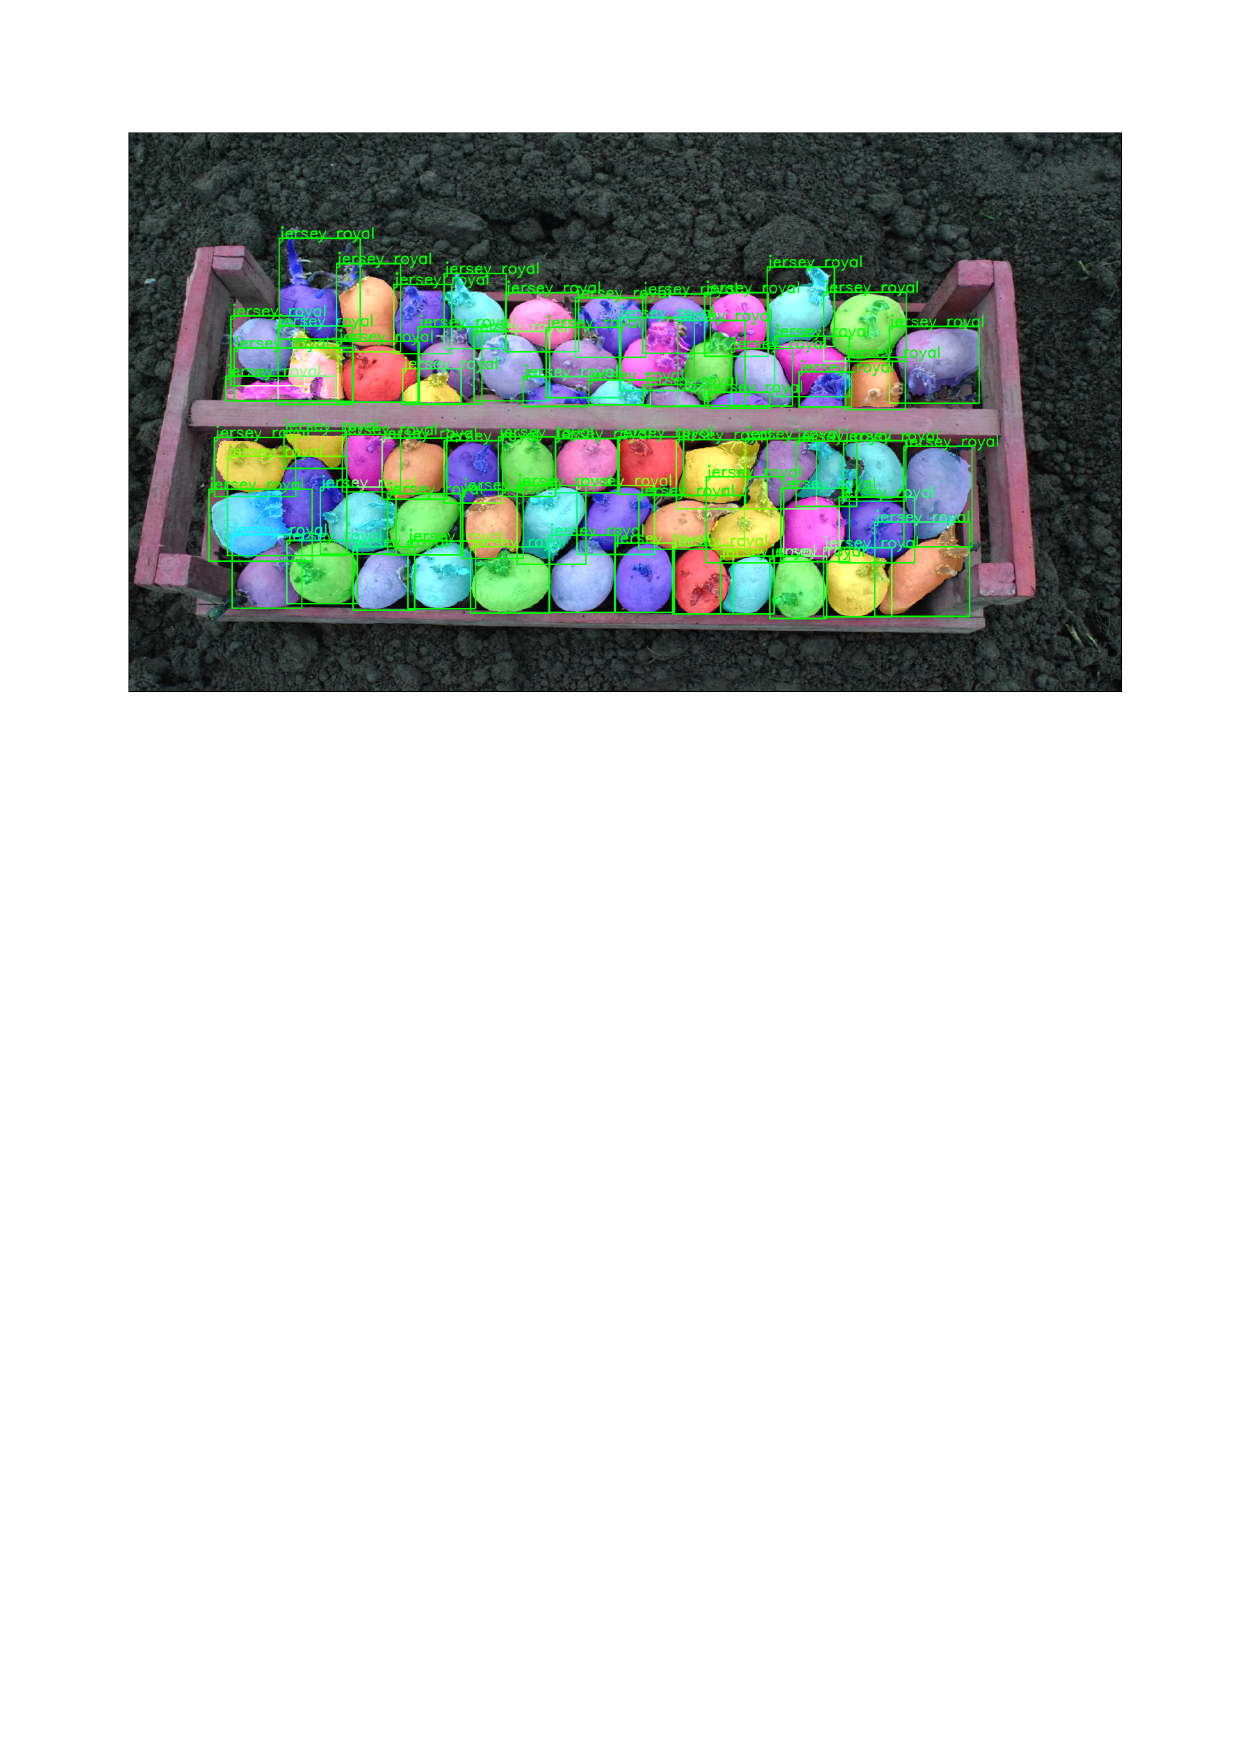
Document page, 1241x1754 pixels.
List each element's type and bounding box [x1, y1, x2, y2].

picture [120, 326, 1133, 515]
